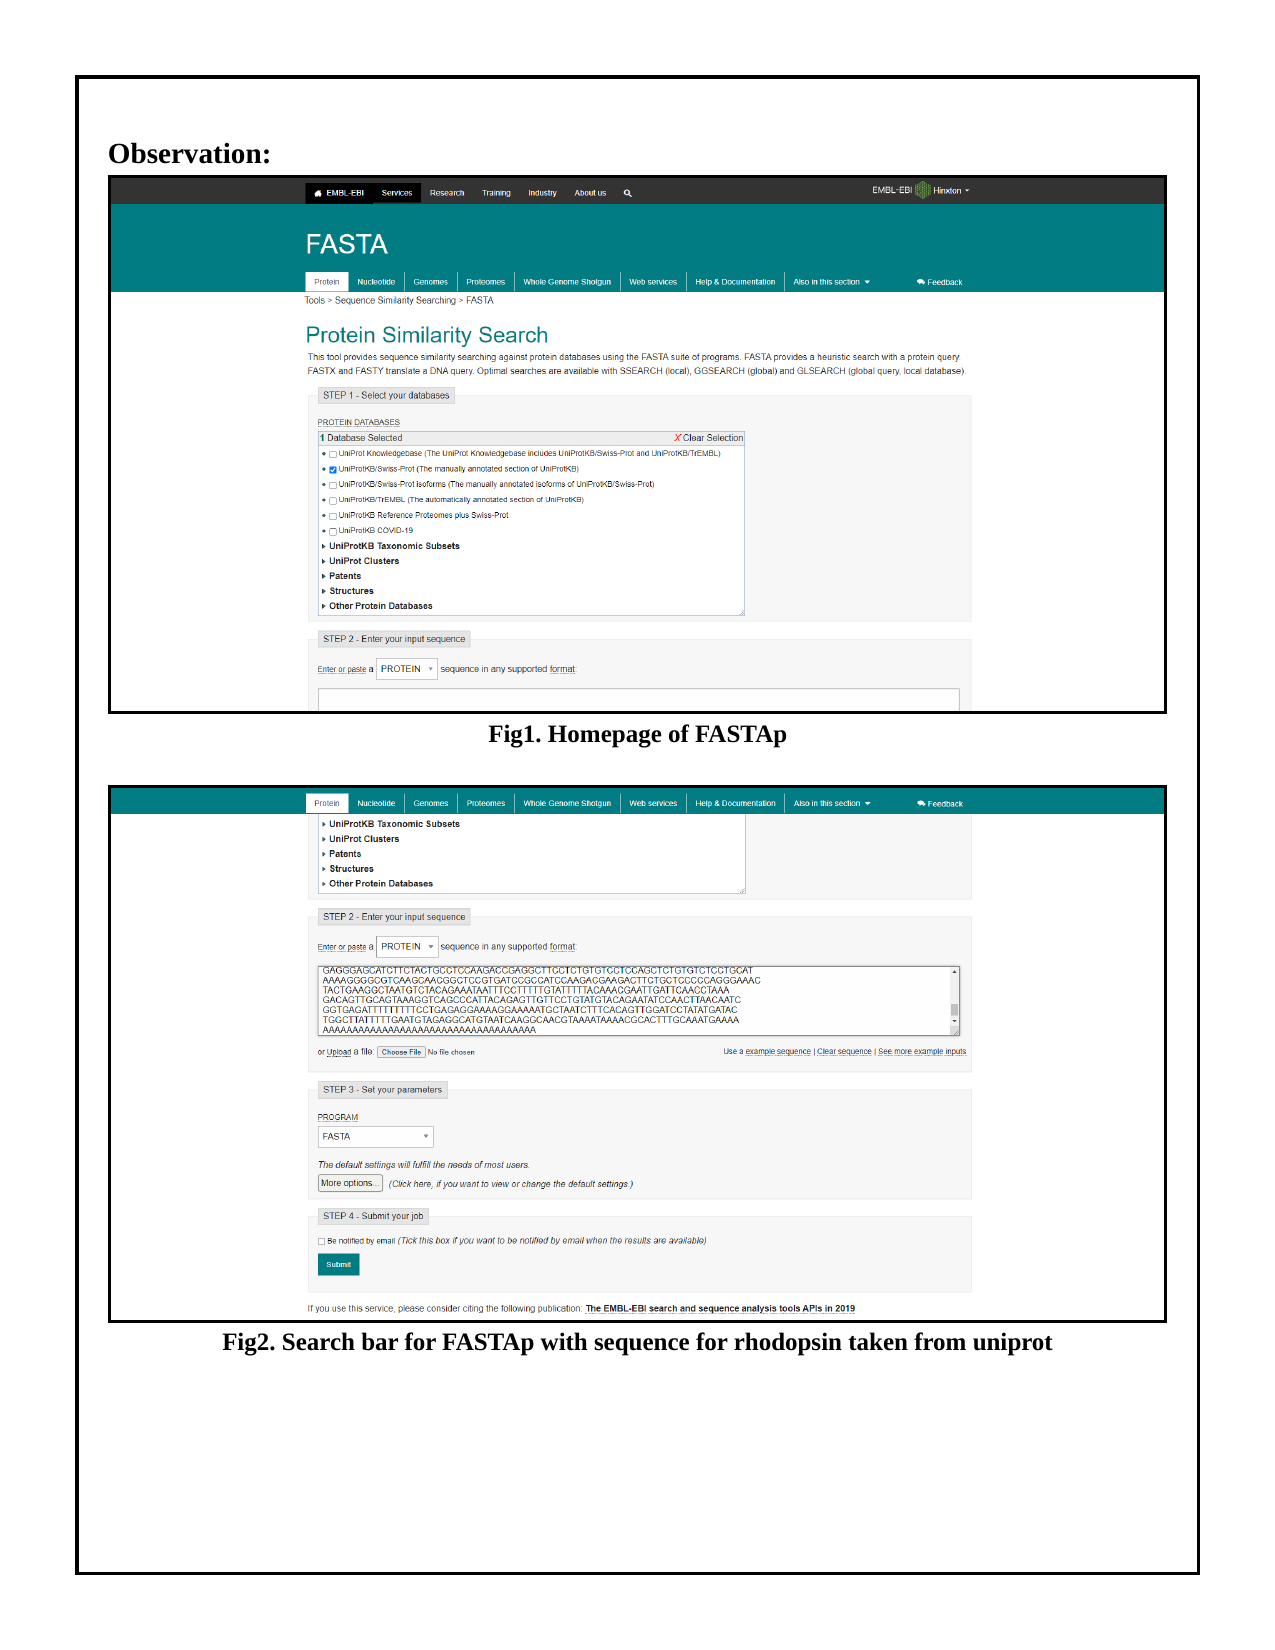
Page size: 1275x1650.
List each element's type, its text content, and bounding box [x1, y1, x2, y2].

text Fig2. Search bar for FASTAp with sequence for rhodopsin taken from uniprot [108, 1323, 1167, 1356]
text Observation: [108, 136, 1167, 170]
text Fig1. Homepage of FASTAp [108, 714, 1167, 748]
